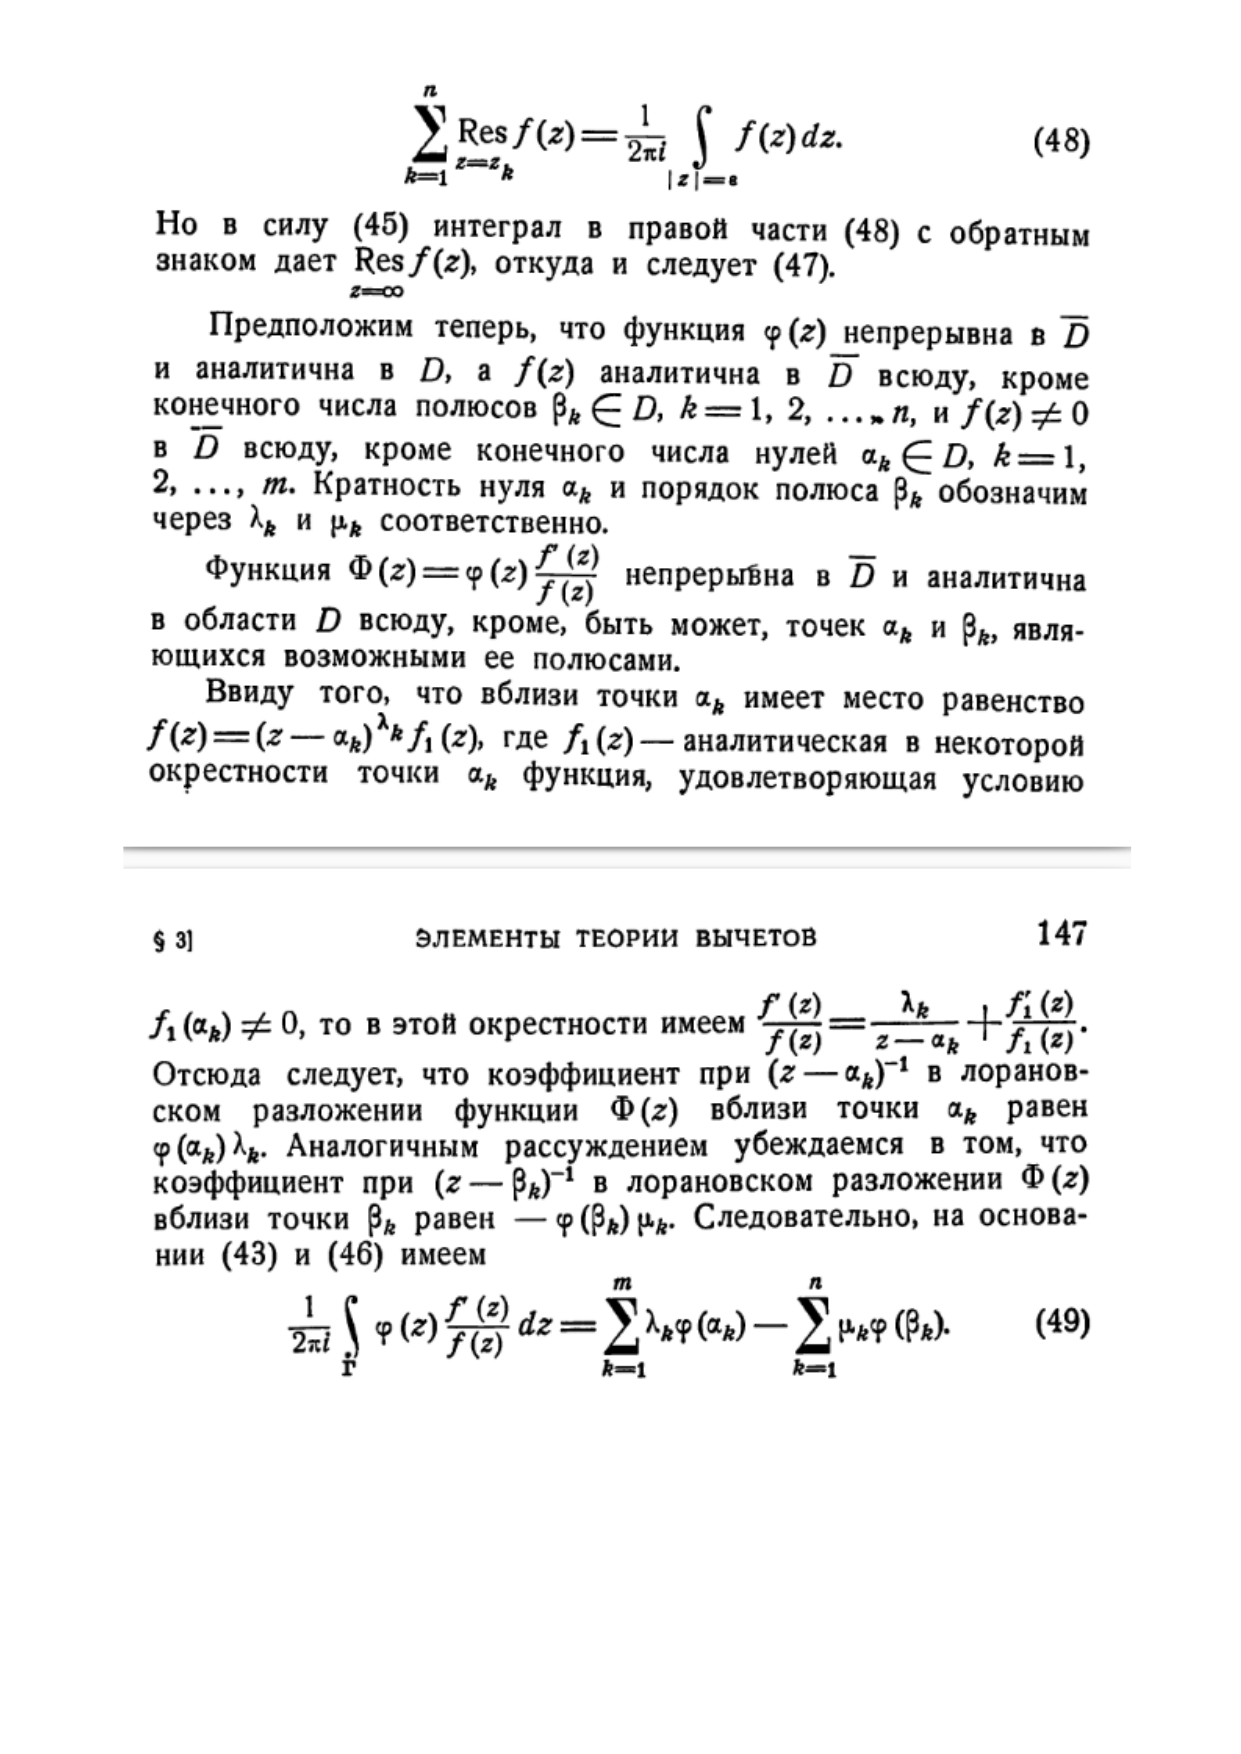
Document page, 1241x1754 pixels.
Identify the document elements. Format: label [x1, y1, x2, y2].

picture [123, 76, 1132, 1407]
